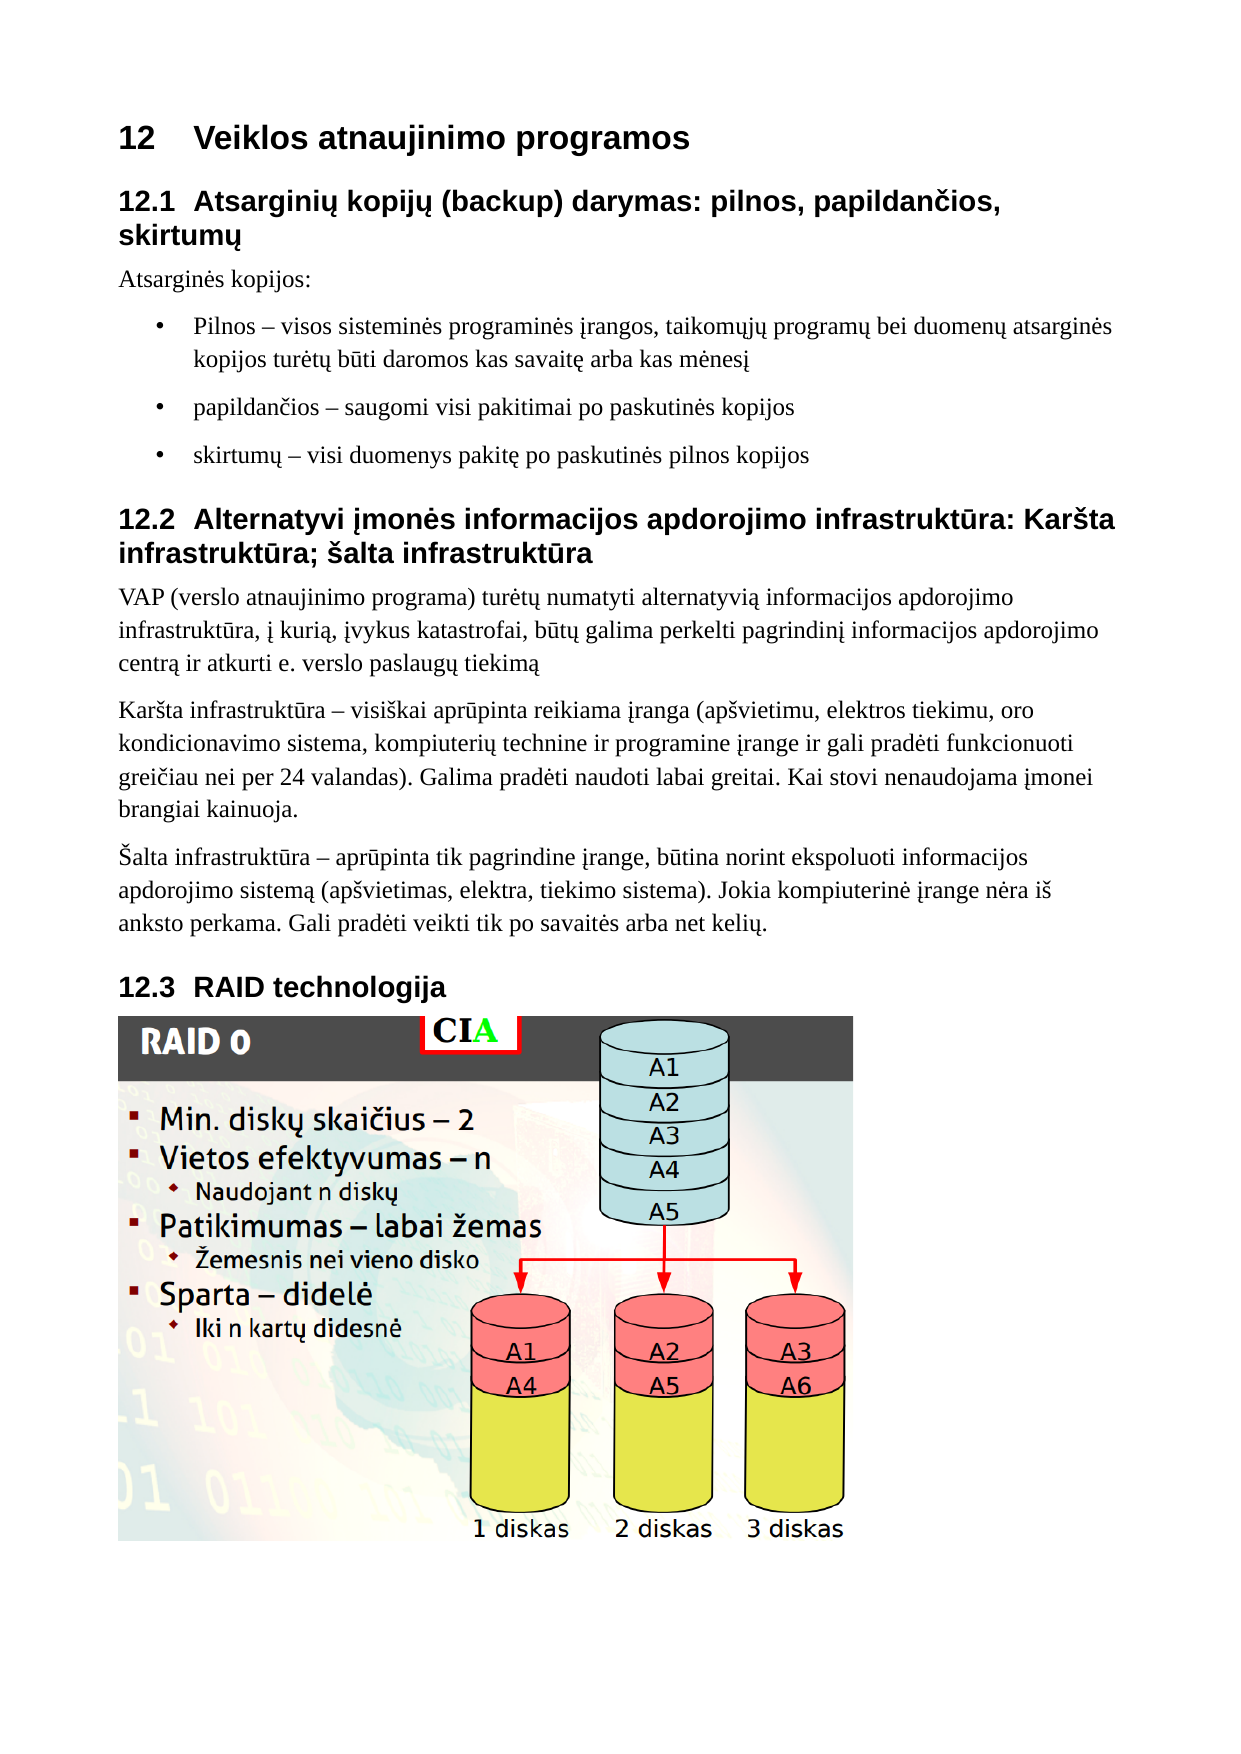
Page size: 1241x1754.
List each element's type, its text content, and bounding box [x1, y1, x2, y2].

picture [118, 1016, 854, 1541]
list Pilnos – visos sisteminės programinės įrangos, taikomųjų programų bei duomenų atsarginės kopijos turėtų būti daromos kas savaitę arba kas mėnesį [156, 311, 1122, 373]
subtitle Alternatyvi įmonės informacijos apdorojimo infrastruktūra: Karšta infrastruktūra; šalta infrastruktūra [118, 502, 1122, 569]
text VAP (verslo atnaujinimo programa) turėtų numatyti alternatyvią informacijos apdorojimo infrastruktūra, į kurią, įvykus katastrofai, būtų galima perkelti pagrindinį informacijos apdorojimo centrą ir atkurti e. verslo paslaugų tiekimą [118, 582, 1122, 677]
subtitle RAID technologija [118, 970, 1122, 1004]
list papildančios – saugomi visi pakitimai po paskutinės kopijos [156, 392, 1122, 421]
text Atsarginės kopijos: [118, 264, 1122, 293]
text Šalta infrastruktūra – aprūpinta tik pagrindine įrange, būtina norint ekspoluoti informacijos apdorojimo sistemą (apšvietimas, elektra, tiekimo sistema). Jokia kompiuterinė įrange nėra iš anksto perkama. Gali pradėti veikti tik po savaitės arba net kelių. [118, 842, 1122, 937]
text Karšta infrastruktūra – visiškai aprūpinta reikiama įranga (apšvietimu, elektros tiekimu, oro kondicionavimo sistema, kompiuterių technine ir programine įrange ir gali pradėti funkcionuoti greičiau nei per 24 valandas). Galima pradėti naudoti labai greitai. Kai stovi nenaudojama įmonei brangiai kainuoja. [118, 696, 1122, 823]
subtitle Veiklos atnaujinimo programos [118, 118, 1122, 157]
list skirtumų – visi duomenys pakitę po paskutinės pilnos kopijos [156, 440, 1122, 468]
subtitle Atsarginių kopijų (backup) darymas: pilnos, papildančios, skirtumų [118, 184, 1122, 251]
